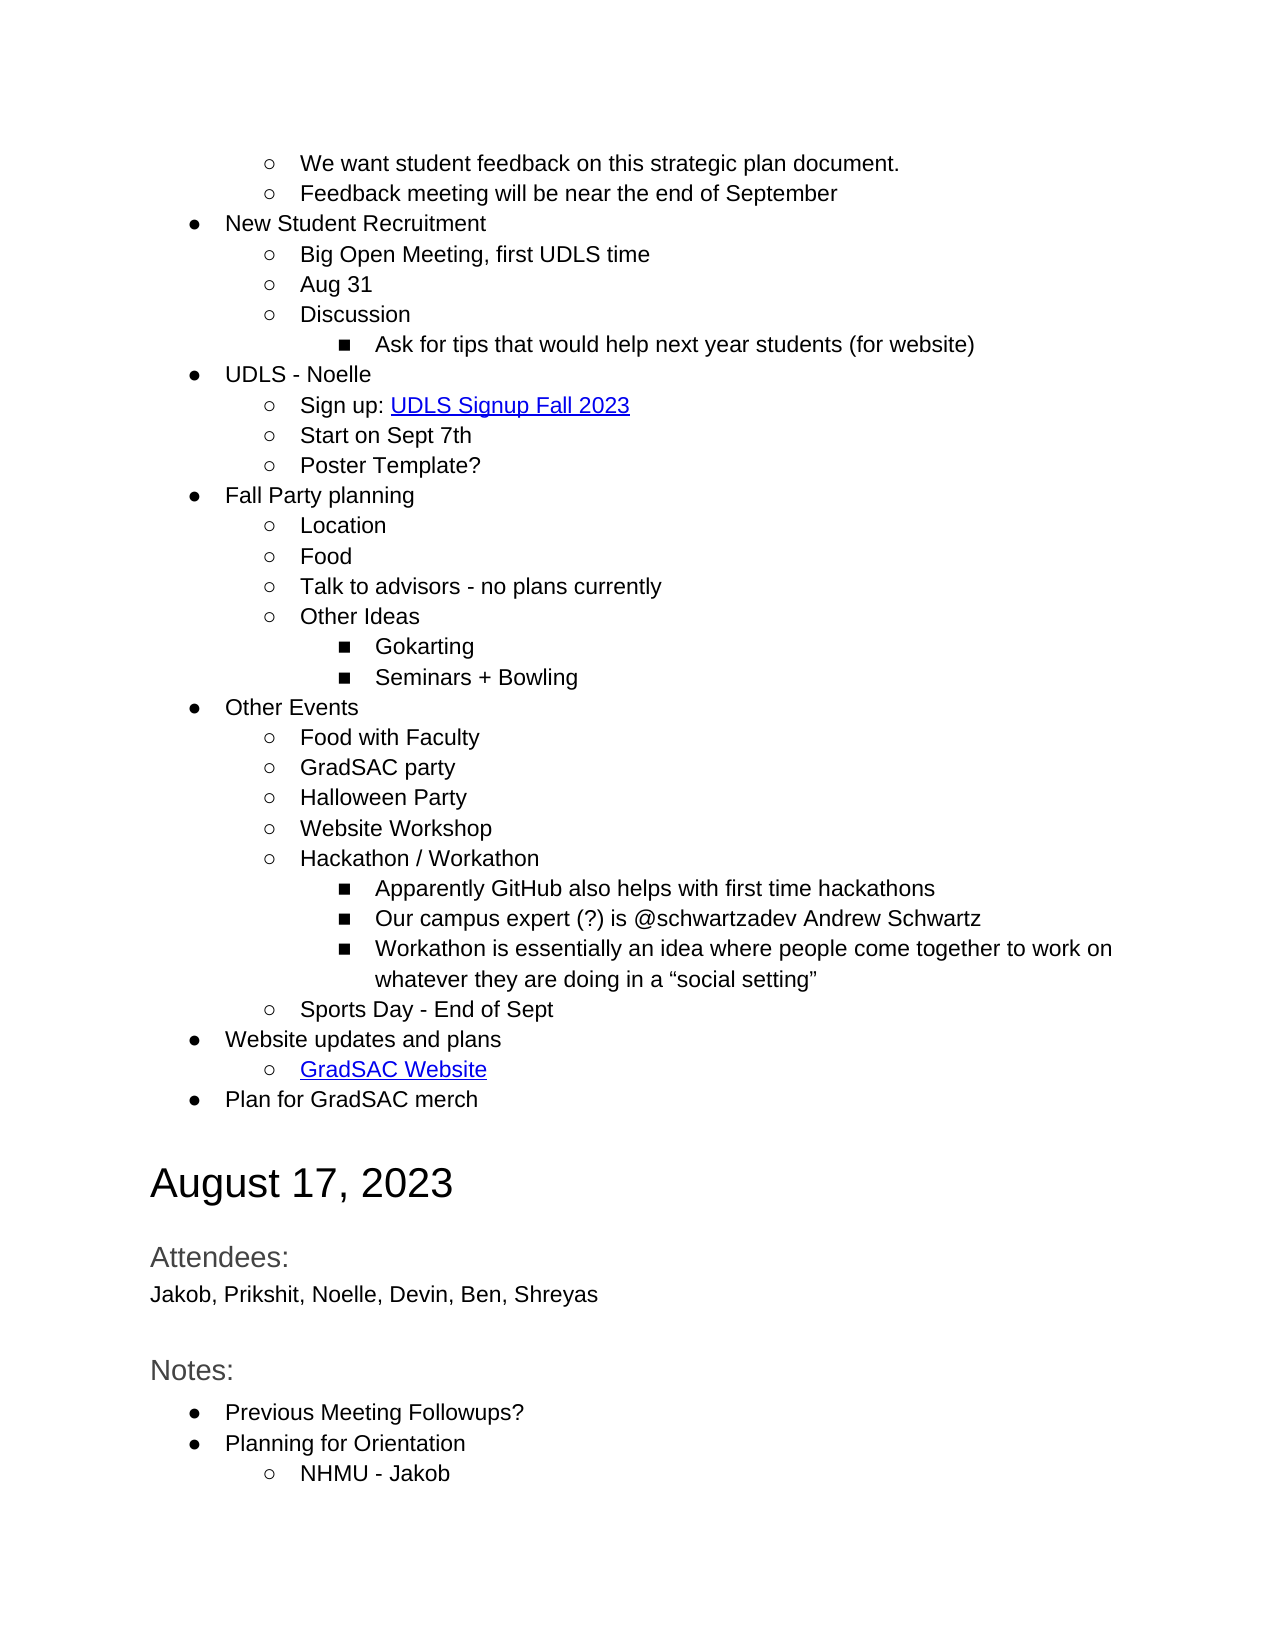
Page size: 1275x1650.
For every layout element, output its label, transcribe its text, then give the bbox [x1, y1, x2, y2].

text Jakob, Prikshit, Noelle, Devin, Ben, Shreyas [150, 1281, 1125, 1308]
list NHMU - Jakob [262, 1460, 1125, 1486]
list Other Events [187, 694, 1125, 720]
list Planning for Orientation [187, 1429, 1125, 1456]
list Plan for GradSAC merch [187, 1086, 1125, 1113]
list Sign up: UDLS Signup Fall 2023 [262, 392, 1125, 418]
list Food [262, 543, 1125, 569]
list Ask for tips that would help next year students (for website) [337, 331, 1125, 358]
list Discussion [262, 301, 1125, 327]
list Apparently GitHub also helps with first time hackathons [337, 875, 1125, 901]
list Feedback meeting will be near the end of September [262, 180, 1125, 207]
list Workathon is essentially an idea where people come together to work on whatever they are doing in a “social setting” [337, 935, 1125, 992]
list Gokarting [337, 633, 1125, 660]
list Start on Sept 7th [262, 422, 1125, 448]
list Poster Template? [262, 452, 1125, 478]
list Other Ideas [262, 603, 1125, 629]
list Website Workshop [262, 814, 1125, 841]
list Food with Faculty [262, 724, 1125, 750]
list GradSAC party [262, 754, 1125, 781]
list Sports Day - End of Sept [262, 996, 1125, 1022]
list Halloween Party [262, 784, 1125, 811]
list Aug 31 [262, 271, 1125, 297]
list Website updates and plans [187, 1026, 1125, 1052]
subtitle Attendees: [150, 1239, 1125, 1273]
subtitle August 17, 2023 [150, 1158, 1125, 1206]
list Location [262, 512, 1125, 539]
list Seminars + Bowling [337, 663, 1125, 690]
list Previous Meeting Followups? [187, 1399, 1125, 1426]
list Hackathon / Workathon [262, 845, 1125, 871]
list Our campus expert (?) is @schwartzadev Andrew Schwartz [337, 905, 1125, 932]
list Big Open Meeting, first UDLS time [262, 241, 1125, 267]
list Talk to advisors - no plans currently [262, 573, 1125, 599]
list UDLS - Noelle [187, 361, 1125, 388]
list Fall Party planning [187, 482, 1125, 509]
list New Student Recruitment [187, 210, 1125, 237]
subtitle Notes: [150, 1353, 1125, 1387]
list GradSAC Website [262, 1056, 1125, 1083]
list We want student feedback on this strategic plan document. [262, 150, 1125, 176]
